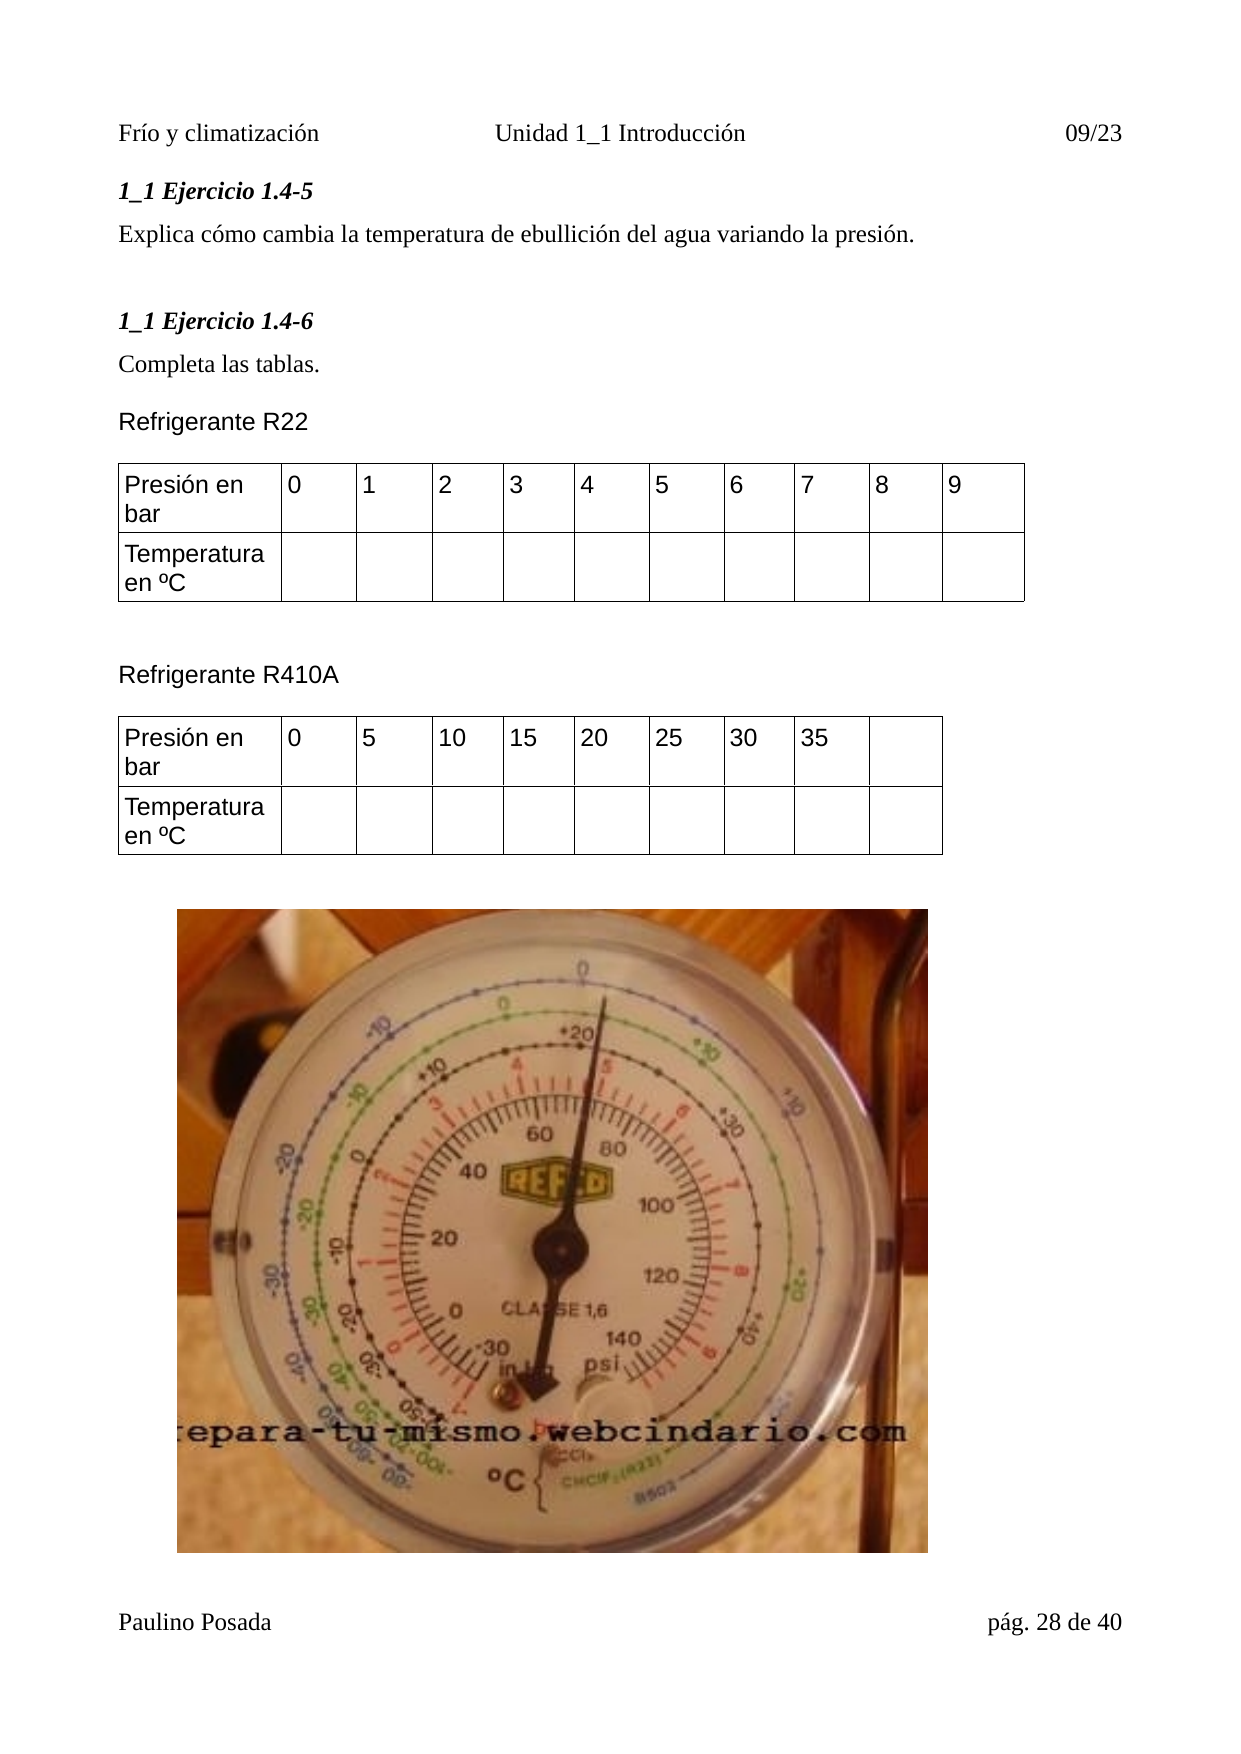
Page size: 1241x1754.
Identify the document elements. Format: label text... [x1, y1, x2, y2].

text 1_1 Ejercicio 1.4-6 [118, 306, 1122, 334]
picture [177, 909, 928, 1553]
text Completa las tablas. [118, 349, 1122, 378]
text Explica cómo cambia la temperatura de ebullición del agua variando la presión. [118, 219, 1122, 248]
text 1_1 Ejercicio 1.4-5 [118, 176, 1122, 205]
